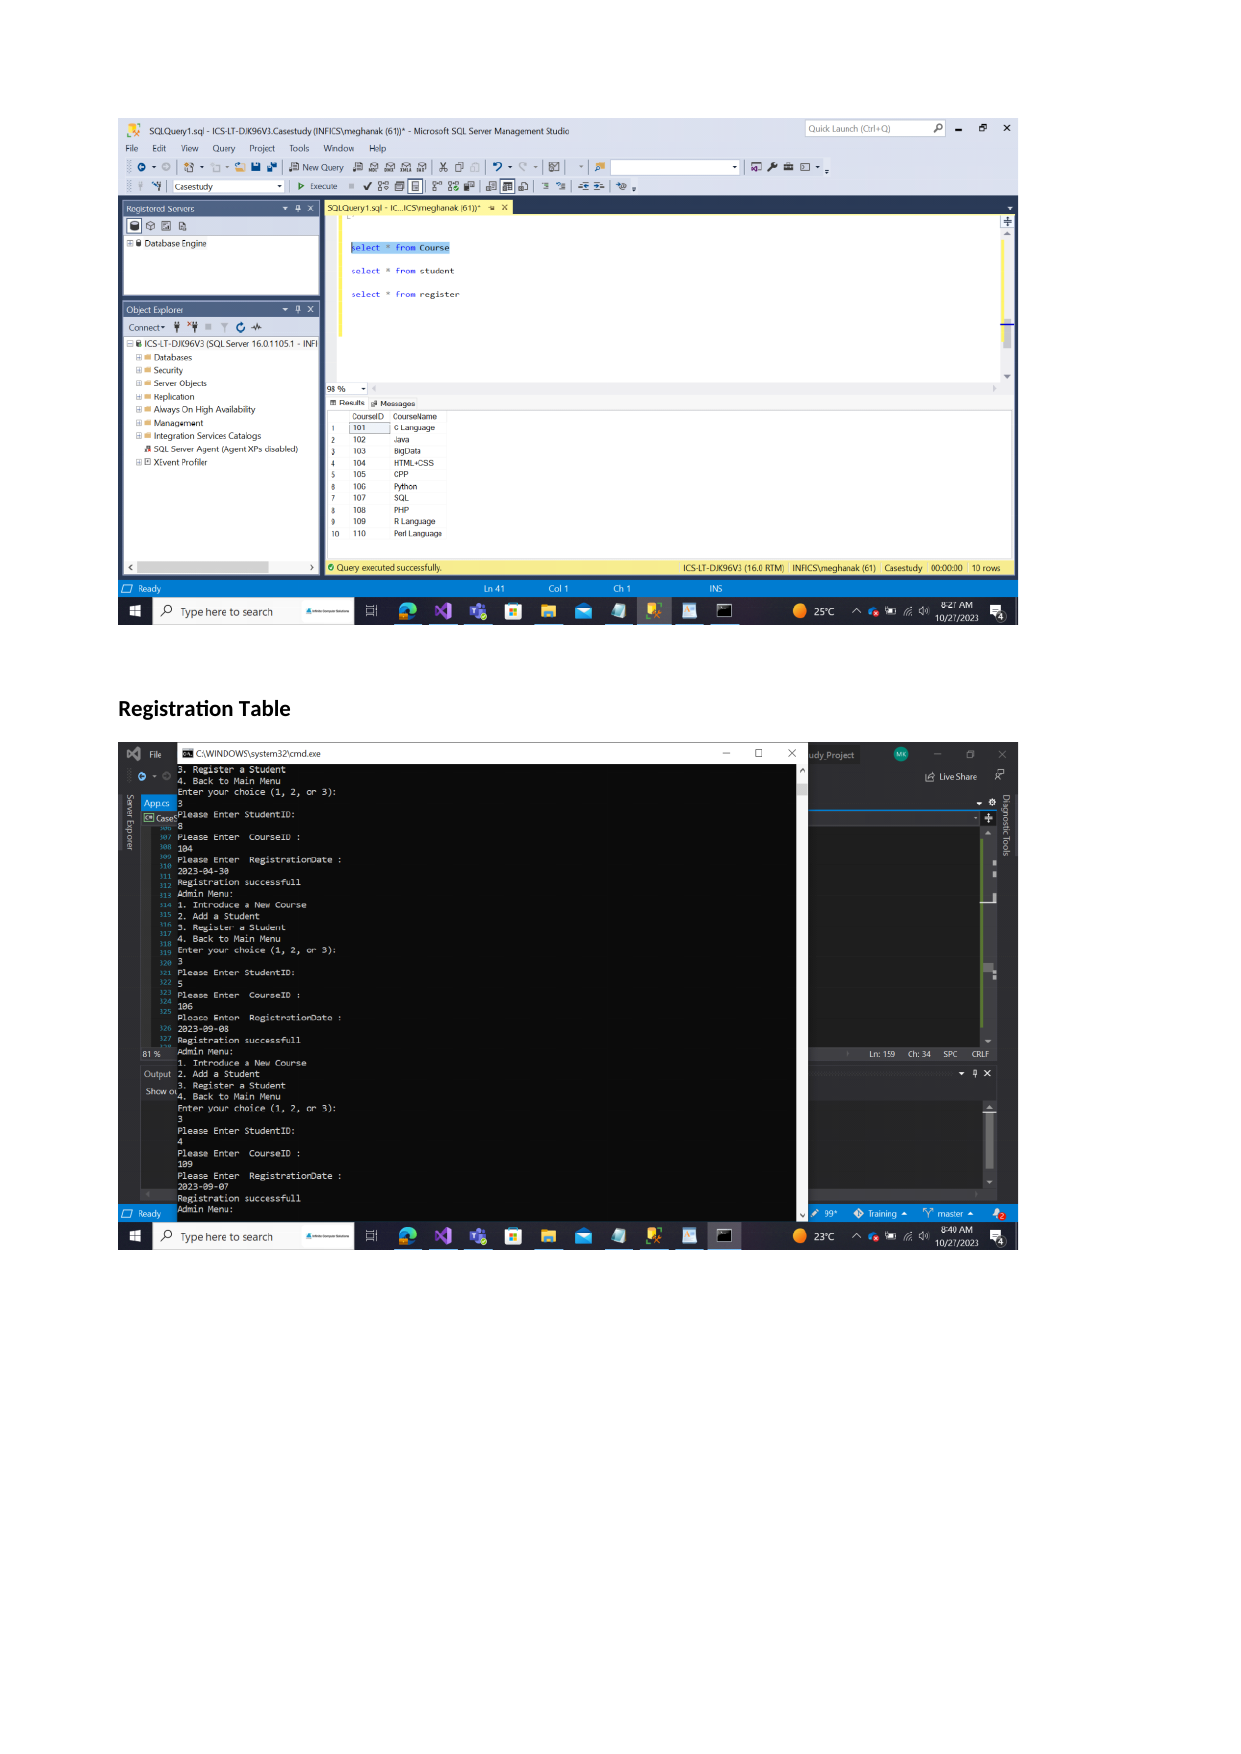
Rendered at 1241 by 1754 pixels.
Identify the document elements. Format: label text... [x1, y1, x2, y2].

text Registration Table [118, 694, 1122, 722]
